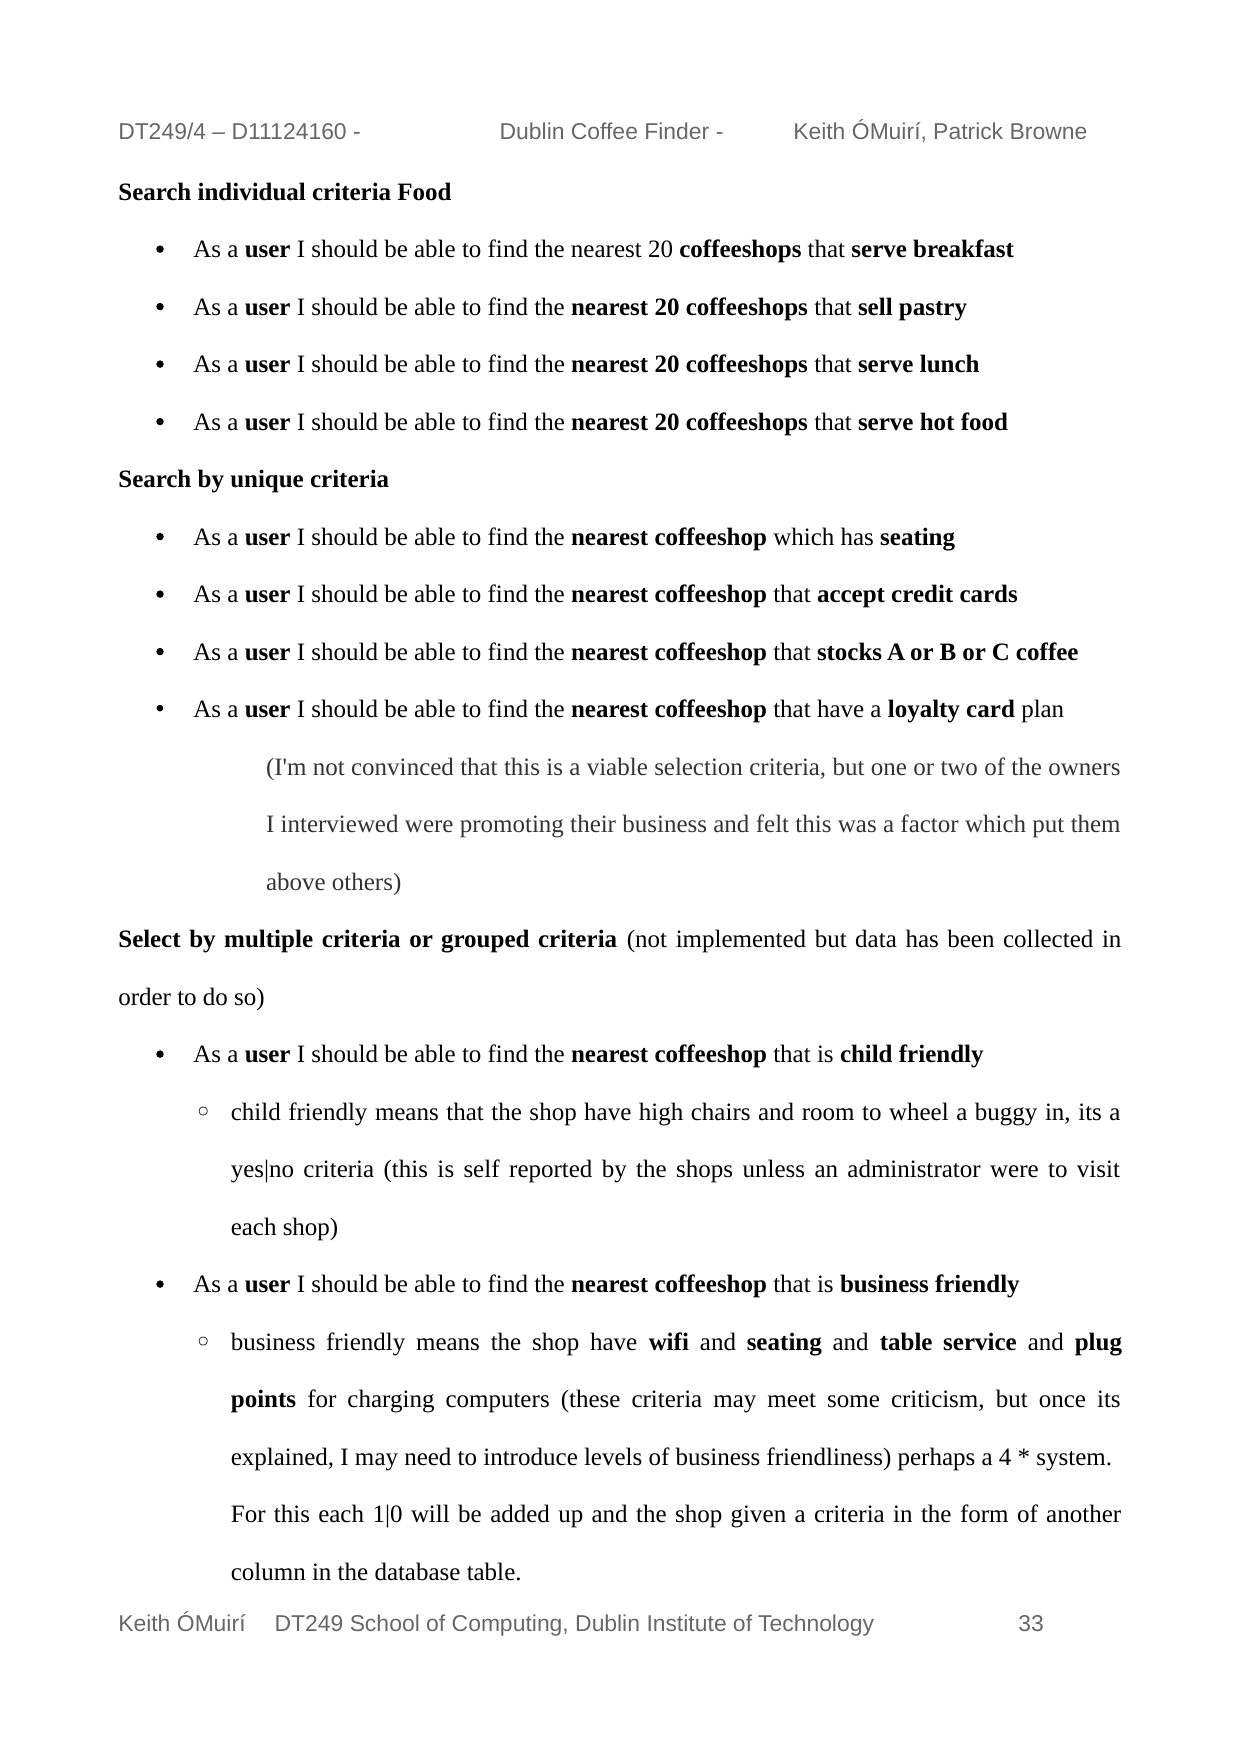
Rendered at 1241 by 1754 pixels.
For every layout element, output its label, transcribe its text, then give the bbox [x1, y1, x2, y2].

list As a user I should be able to find the nearest 20 coffeeshops that serve breakfast [156, 234, 1122, 263]
text Search by unique criteria [118, 464, 1122, 493]
text (I'm not convinced that this is a viable selection criteria, but one or two of the owners I interviewed were promoting their business and felt this was a factor which put them above others) [266, 752, 1122, 896]
list As a user I should be able to find the nearest coffeeshop that is child friendly [156, 1039, 1122, 1068]
list business friendly means the shop have wifi and seating and table service and plug points for charging computers (these criteria may meet some criticism, but once its explained, I may need to introduce levels of business friendliness) perhaps a 4 * system. [193, 1327, 1122, 1471]
list child friendly means that the shop have high chairs and room to wheel a buggy in, its a yes|no criteria (this is self reported by the shops unless an administrator were to visit each shop) [193, 1097, 1122, 1241]
list As a user I should be able to find the nearest coffeeshop that stocks A or B or C coffee [156, 637, 1122, 666]
list As a user I should be able to find the nearest coffeeshop which has seating [156, 522, 1122, 551]
list As a user I should be able to find the nearest coffeeshop that is business friendly [156, 1269, 1122, 1298]
list As a user I should be able to find the nearest 20 coffeeshops that sell pastry [156, 292, 1122, 321]
list As a user I should be able to find the nearest 20 coffeeshops that serve lunch [156, 349, 1122, 378]
list For this each 1|0 will be added up and the shop given a criteria in the form of another column in the database table. [193, 1499, 1122, 1586]
list As a user I should be able to find the nearest coffeeshop that have a loyalty card plan [156, 694, 1122, 723]
list As a user I should be able to find the nearest 20 coffeeshops that serve hot food [156, 407, 1122, 436]
text Select by multiple criteria or grouped criteria (not implemented but data has been collected in order to do so) [118, 924, 1122, 1011]
list As a user I should be able to find the nearest coffeeshop that accept credit cards [156, 579, 1122, 608]
text Search individual criteria Food [118, 177, 1122, 206]
